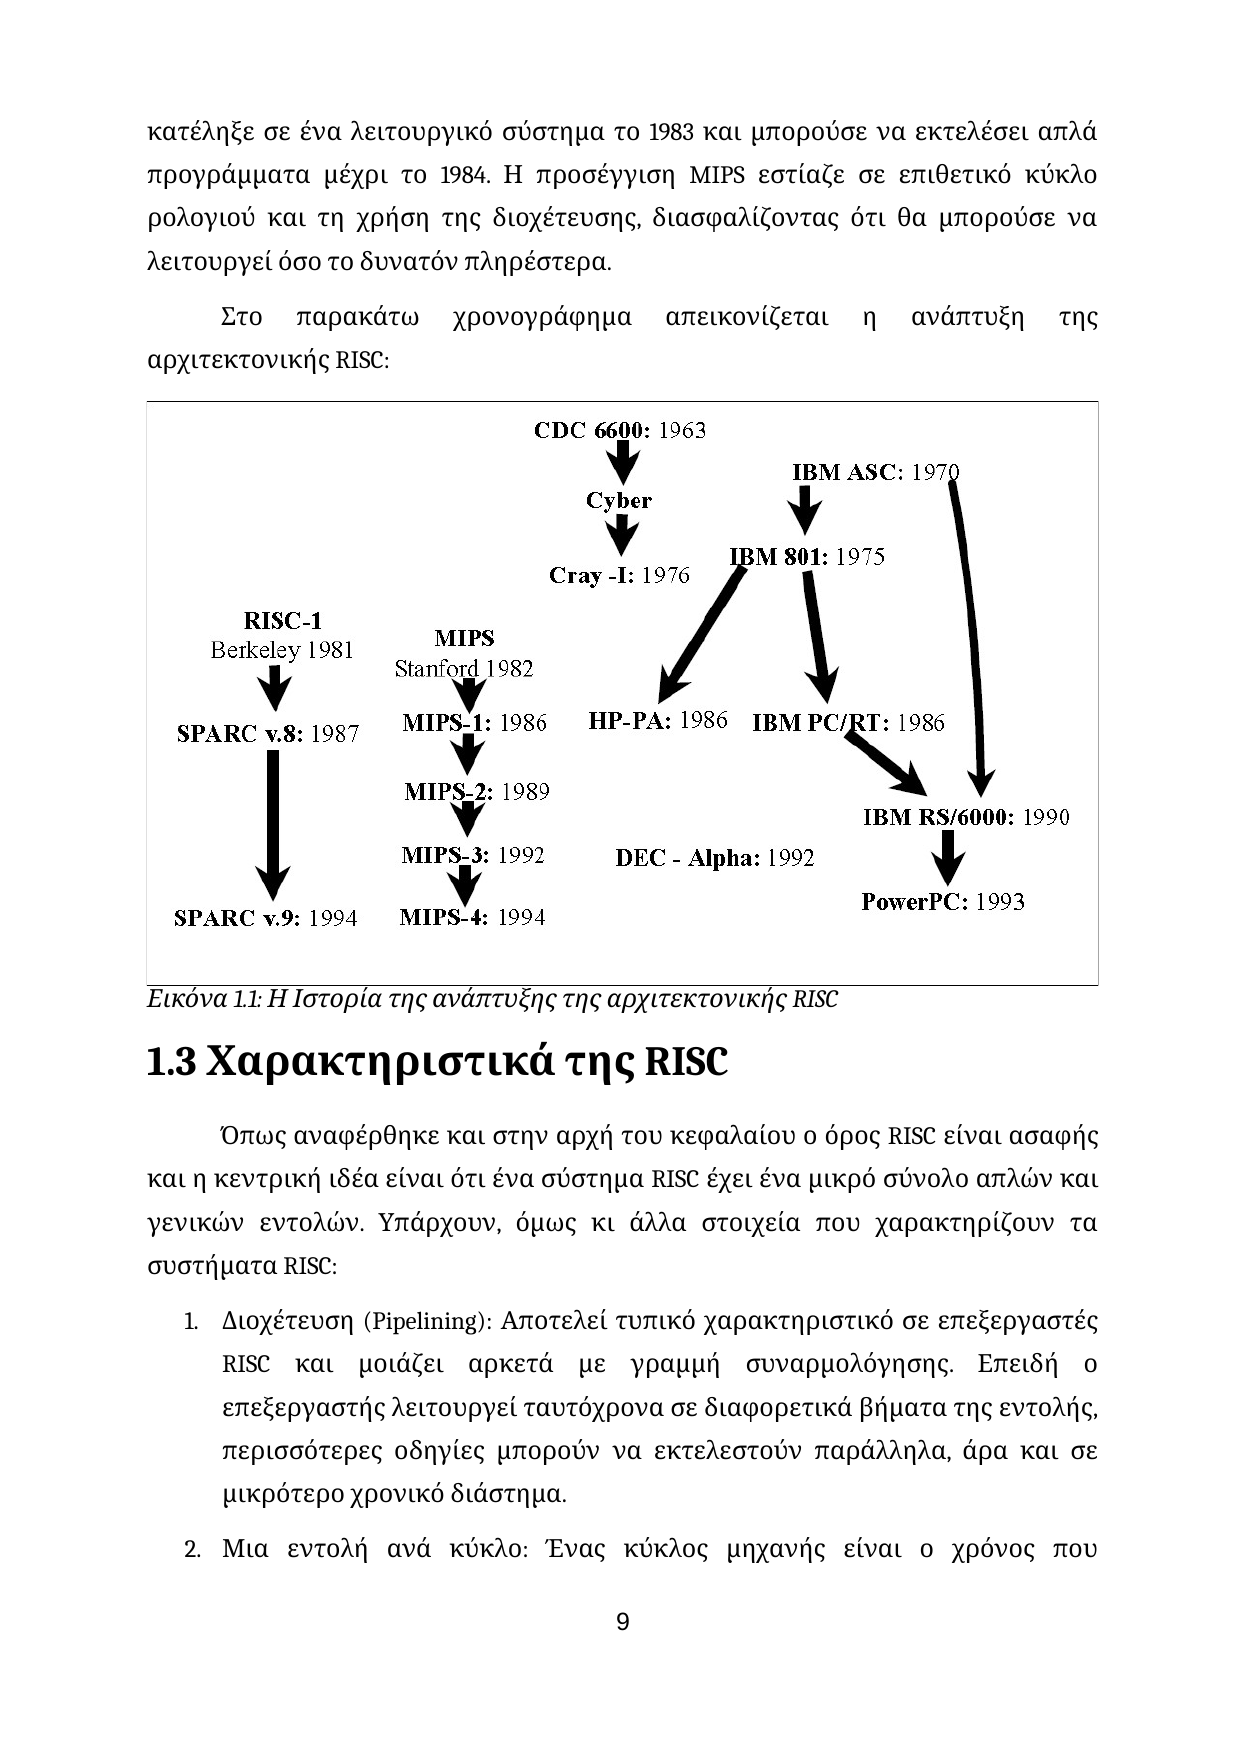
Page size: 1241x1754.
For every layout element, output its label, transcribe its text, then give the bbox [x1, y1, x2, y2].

text Όπως αναφέρθηκε και στην αρχή του κεφαλαίου ο όρος RISC είναι ασαφής και η κεντρική ιδέα είναι ότι ένα σύστημα RISC έχει ένα μικρό σύνολο απλών και γενικών εντολών. Υπάρχουν, όμως κι άλλα στοιχεία που χαρακτηρίζουν τα συστήματα RISC: [147, 1122, 1098, 1280]
text Στο παρακάτω χρονογράφημα απεικονίζεται η ανάπτυξη της αρχιτεκτονικής RISC: [147, 303, 1098, 375]
list Διοχέτευση (Pipelining): Αποτελεί τυπικό χαρακτηριστικό σε επεξεργαστές RISC και μοιάζει αρκετά με γραμμή συναρμολόγησης. Επειδή ο επεξεργαστής λειτουργεί ταυτόχρονα σε διαφορετικά βήματα της εντολής, περισσότερες οδηγίες μπορούν να εκτελεστούν παράλληλα, άρα και σε μικρότερο χρονικό διάστημα. [184, 1307, 1098, 1508]
subtitle 1.3 Χαρακτηριστικά της RISC [147, 1014, 1098, 1086]
list Μια εντολή ανά κύκλο: Ένας κύκλος μηχανής είναι ο χρόνος που [184, 1535, 1098, 1564]
text Εικόνα 1.1: Η Ιστορία της ανάπτυξης της αρχιτεκτονικής RISC [147, 986, 1098, 1014]
text κατέληξε σε ένα λειτουργικό σύστημα το 1983 και μπορούσε να εκτελέσει απλά προγράμματα μέχρι το 1984. Η προσέγγιση MIPS εστίαζε σε επιθετικό κύκλο ρολογιού και τη χρήση της διοχέτευσης, διασφαλίζοντας ότι θα μπορούσε να λειτουργεί όσο το δυνατόν πληρέστερα. [147, 118, 1098, 276]
picture [146, 401, 1099, 986]
